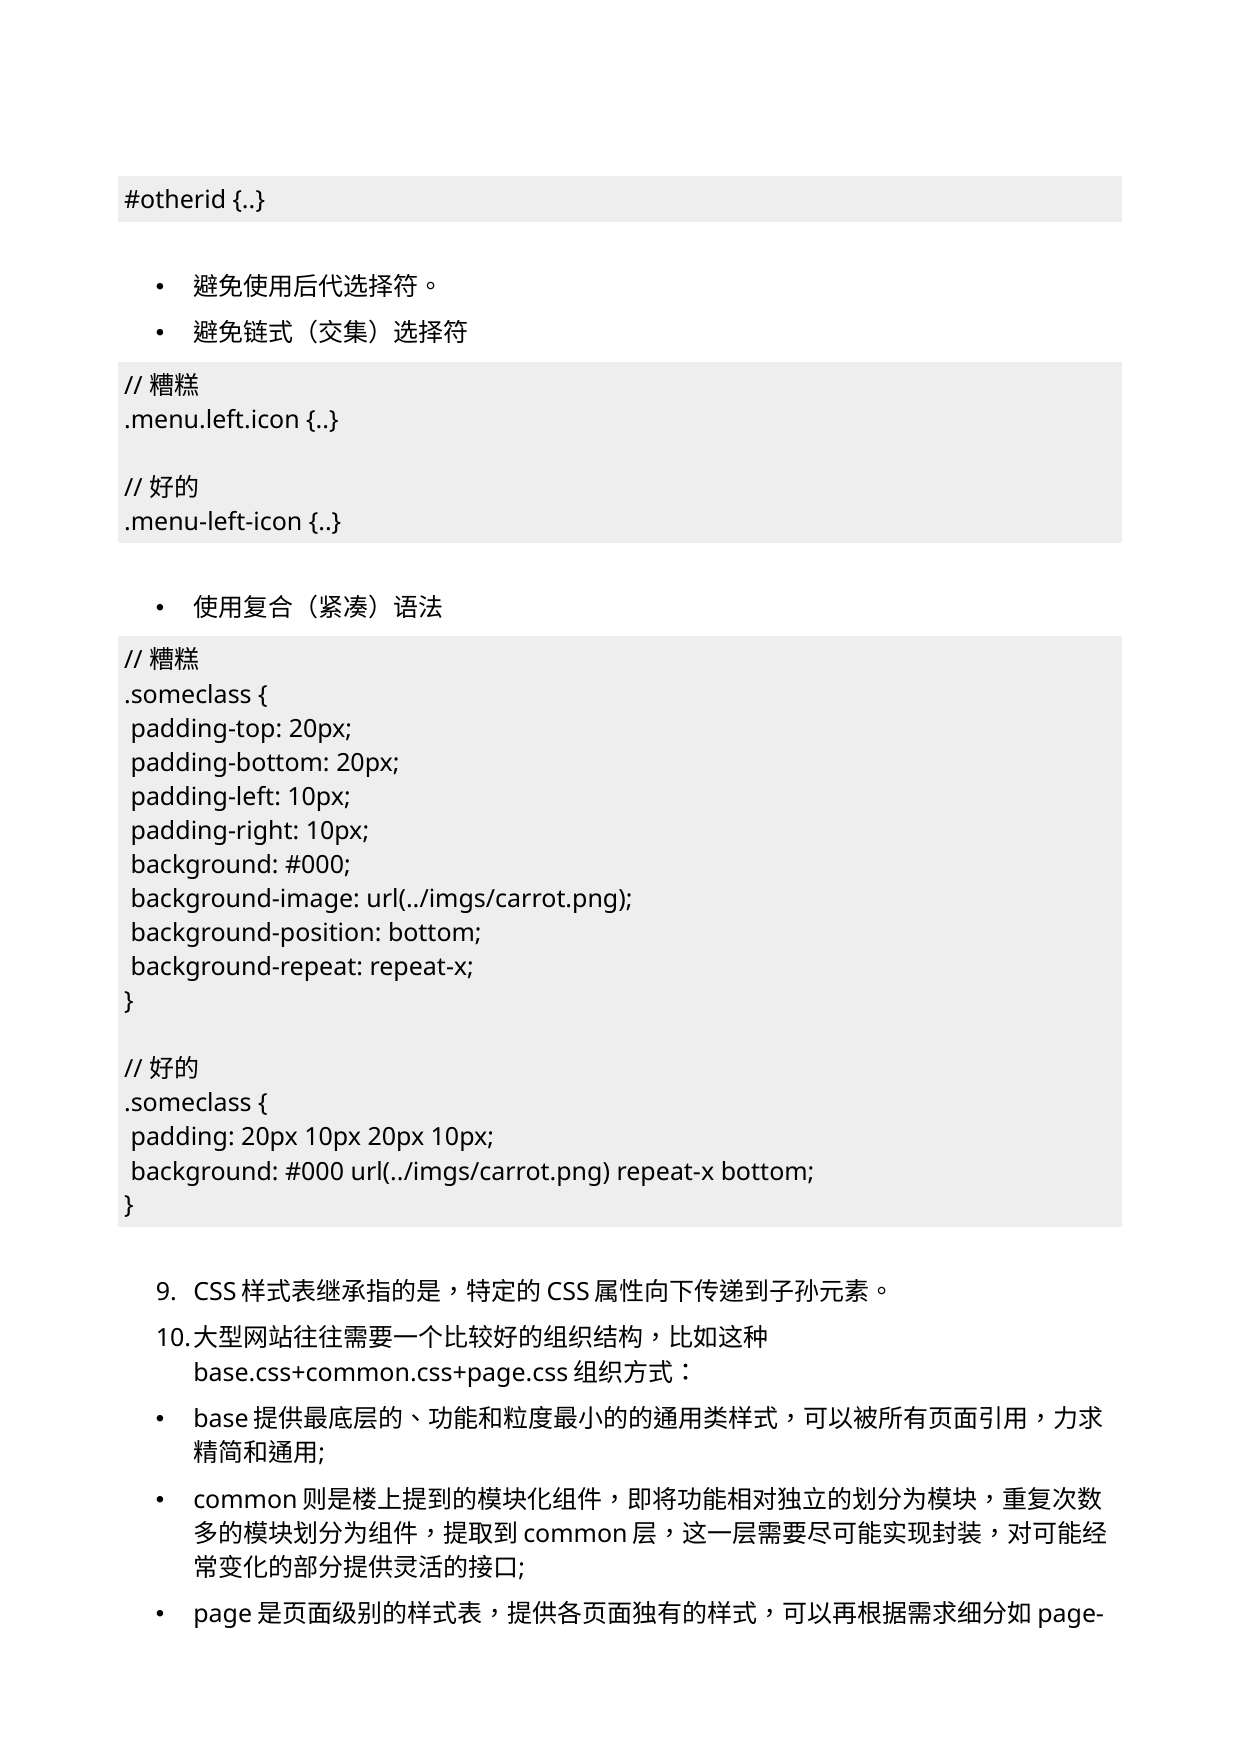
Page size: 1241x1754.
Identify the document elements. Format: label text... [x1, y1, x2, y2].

table_header // 糟糕 .someclass { padding-top: 20px; padding-bottom: 20px; padding-left: 10px; padding-right: 10px; background: #000; background-image: url(../imgs/carrot.png); background-position: bottom; background-repeat: repeat-x; } // 好的 .someclass { padding: 20px 10px 20px 10px; background: #000 url(../imgs/carrot.png) repeat-x bottom; } [118, 636, 1122, 1227]
list page是页面级别的样式表，提供各页面独有的样式，可以再根据需求细分如page- [156, 1596, 1122, 1630]
table_header #otherid {..} [118, 176, 1122, 222]
list common则是楼上提到的模块化组件，即将功能相对独立的划分为模块，重复次数多的模块划分为组件，提取到common层，这一层需要尽可能实现封装，对可能经常变化的部分提供灵活的接口; [156, 1481, 1122, 1583]
list base提供最底层的、功能和粒度最小的的通用类样式，可以被所有页面引用，力求精简和通用; [156, 1401, 1122, 1469]
table_header // 糟糕 .menu.left.icon {..} // 好的 .menu-left-icon {..} [118, 362, 1122, 543]
list 避免链式（交集）选择符 [156, 315, 1122, 349]
list 大型网站往往需要一个比较好的组织结构，比如这种base.css+common.css+page.css组织方式： [156, 1320, 1122, 1388]
list CSS样式表继承指的是，特定的CSS属性向下传递到子孙元素。 [156, 1273, 1122, 1308]
list 避免使用后代选择符。 [156, 268, 1122, 302]
list 使用复合（紧凑）语法 [156, 590, 1122, 624]
